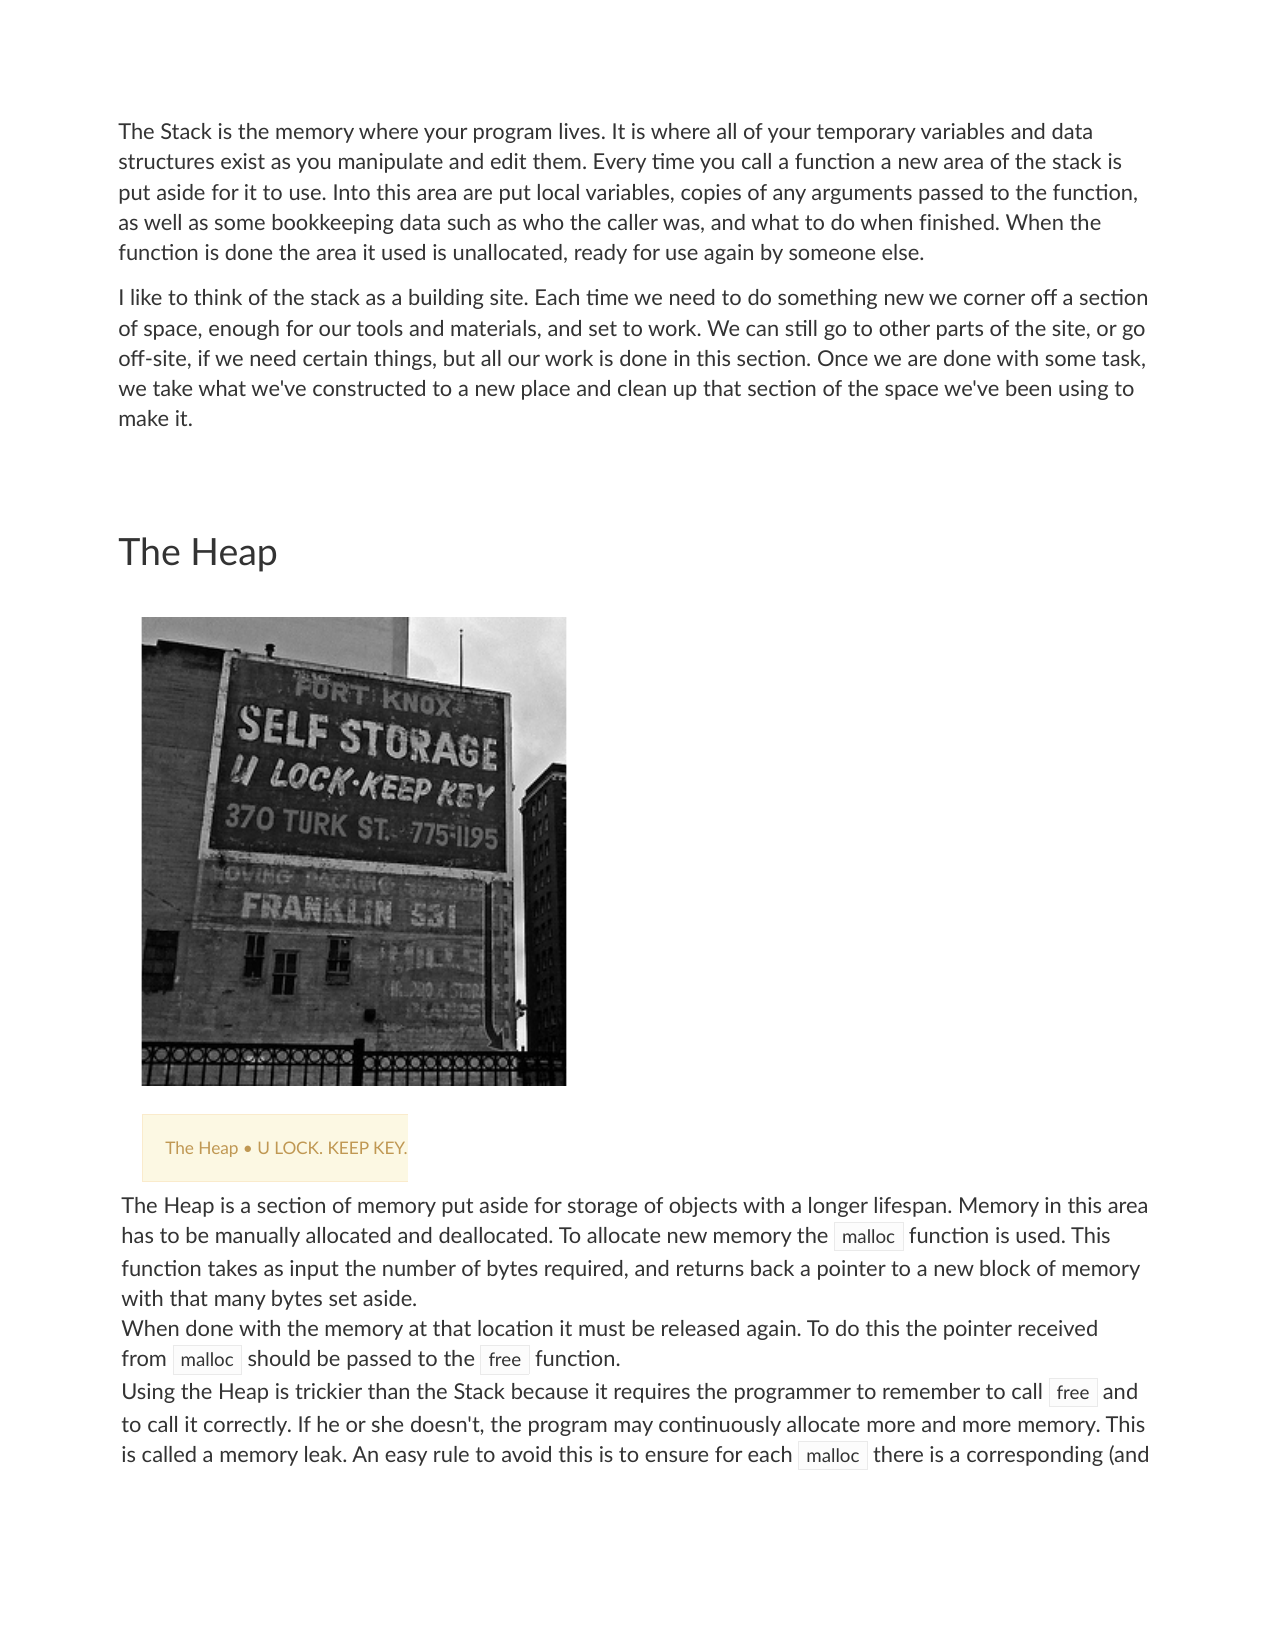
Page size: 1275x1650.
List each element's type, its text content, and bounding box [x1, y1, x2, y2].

text When done with the memory at that location it must be released again. To do this the pointer received from malloc should be passed to the free function. [121, 1315, 1154, 1374]
text The Stack is the memory where your program lives. It is where all of your temporary variables and data structures exist as you manipulate and edit them. Every time you call a function a new area of the stack is put aside for it to use. Into this area are put local variables, copies of any arguments passed to the function, as well as some bookkeeping data such as who the caller was, and what to do when finished. When the function is done the area it used is unallocated, ready for use again by someone else. [118, 118, 1157, 265]
text Using the Heap is trickier than the Stack because it requires the programmer to remember to call free and to call it correctly. If he or she doesn't, the program may continuously allocate more and more memory. This is called a memory leak. An easy rule to avoid this is to ensure for each malloc there is a corresponding (and [121, 1378, 1154, 1469]
text The Heap is a section of memory put aside for storage of objects with a longer lifespan. Memory in this area has to be manually allocated and deallocated. To allocate new memory the malloc function is used. This function takes as input the number of bytes required, and returns back a pointer to a new block of memory with that many bytes set aside. [121, 1192, 1154, 1311]
subtitle The Heap [118, 528, 1157, 573]
picture [141, 617, 567, 1086]
text I like to think of the stack as a building site. Each time we need to do something new we corner off a section of space, enough for our tools and materials, and set to work. We can still go to other parts of the site, or go off-site, if we need certain things, but all our work is done in this section. Once we are done with some task, we take what we've constructed to a new place and clean up that section of the space we've been using to make it. [118, 284, 1157, 431]
text The Heap • U LOCK. KEEP KEY. [143, 1114, 1133, 1181]
